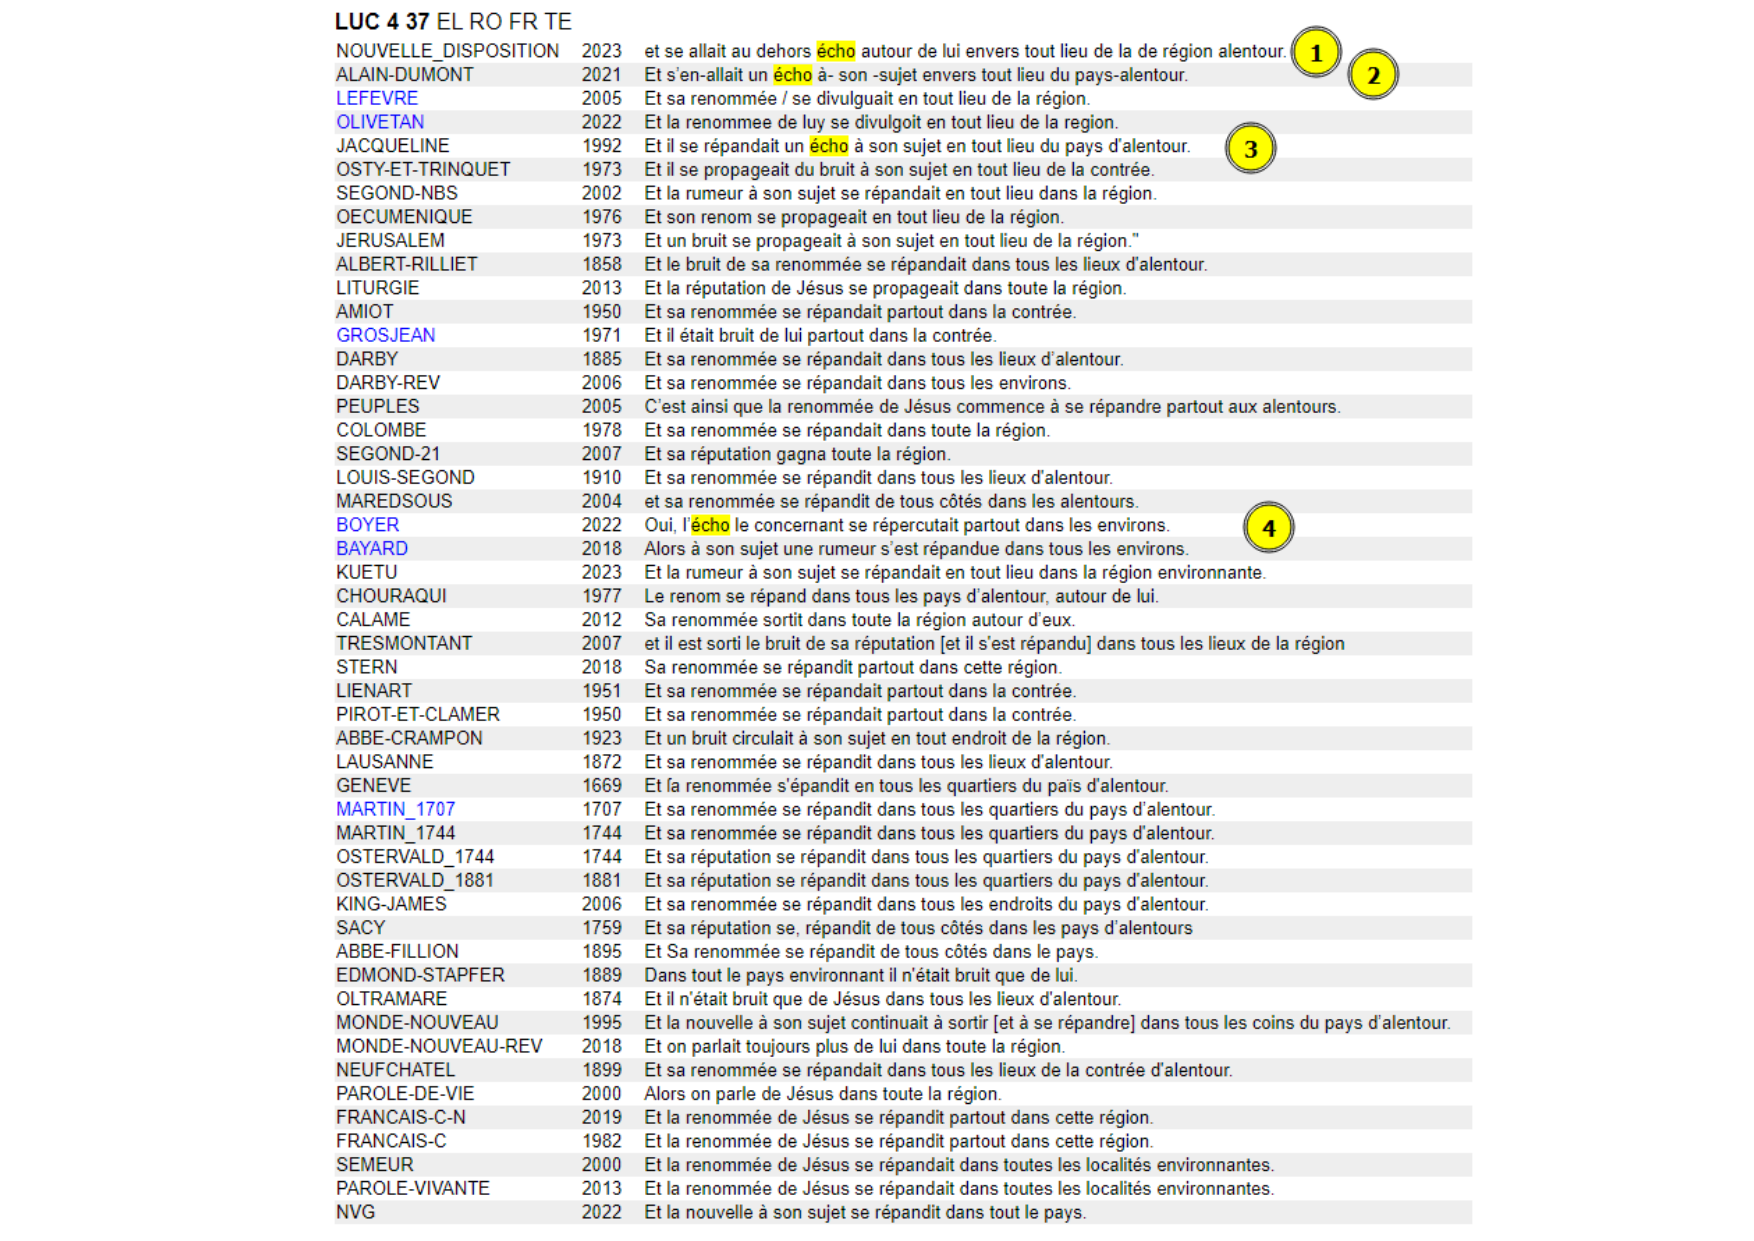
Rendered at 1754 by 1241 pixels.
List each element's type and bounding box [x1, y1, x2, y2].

picture [328, 0, 1485, 1241]
